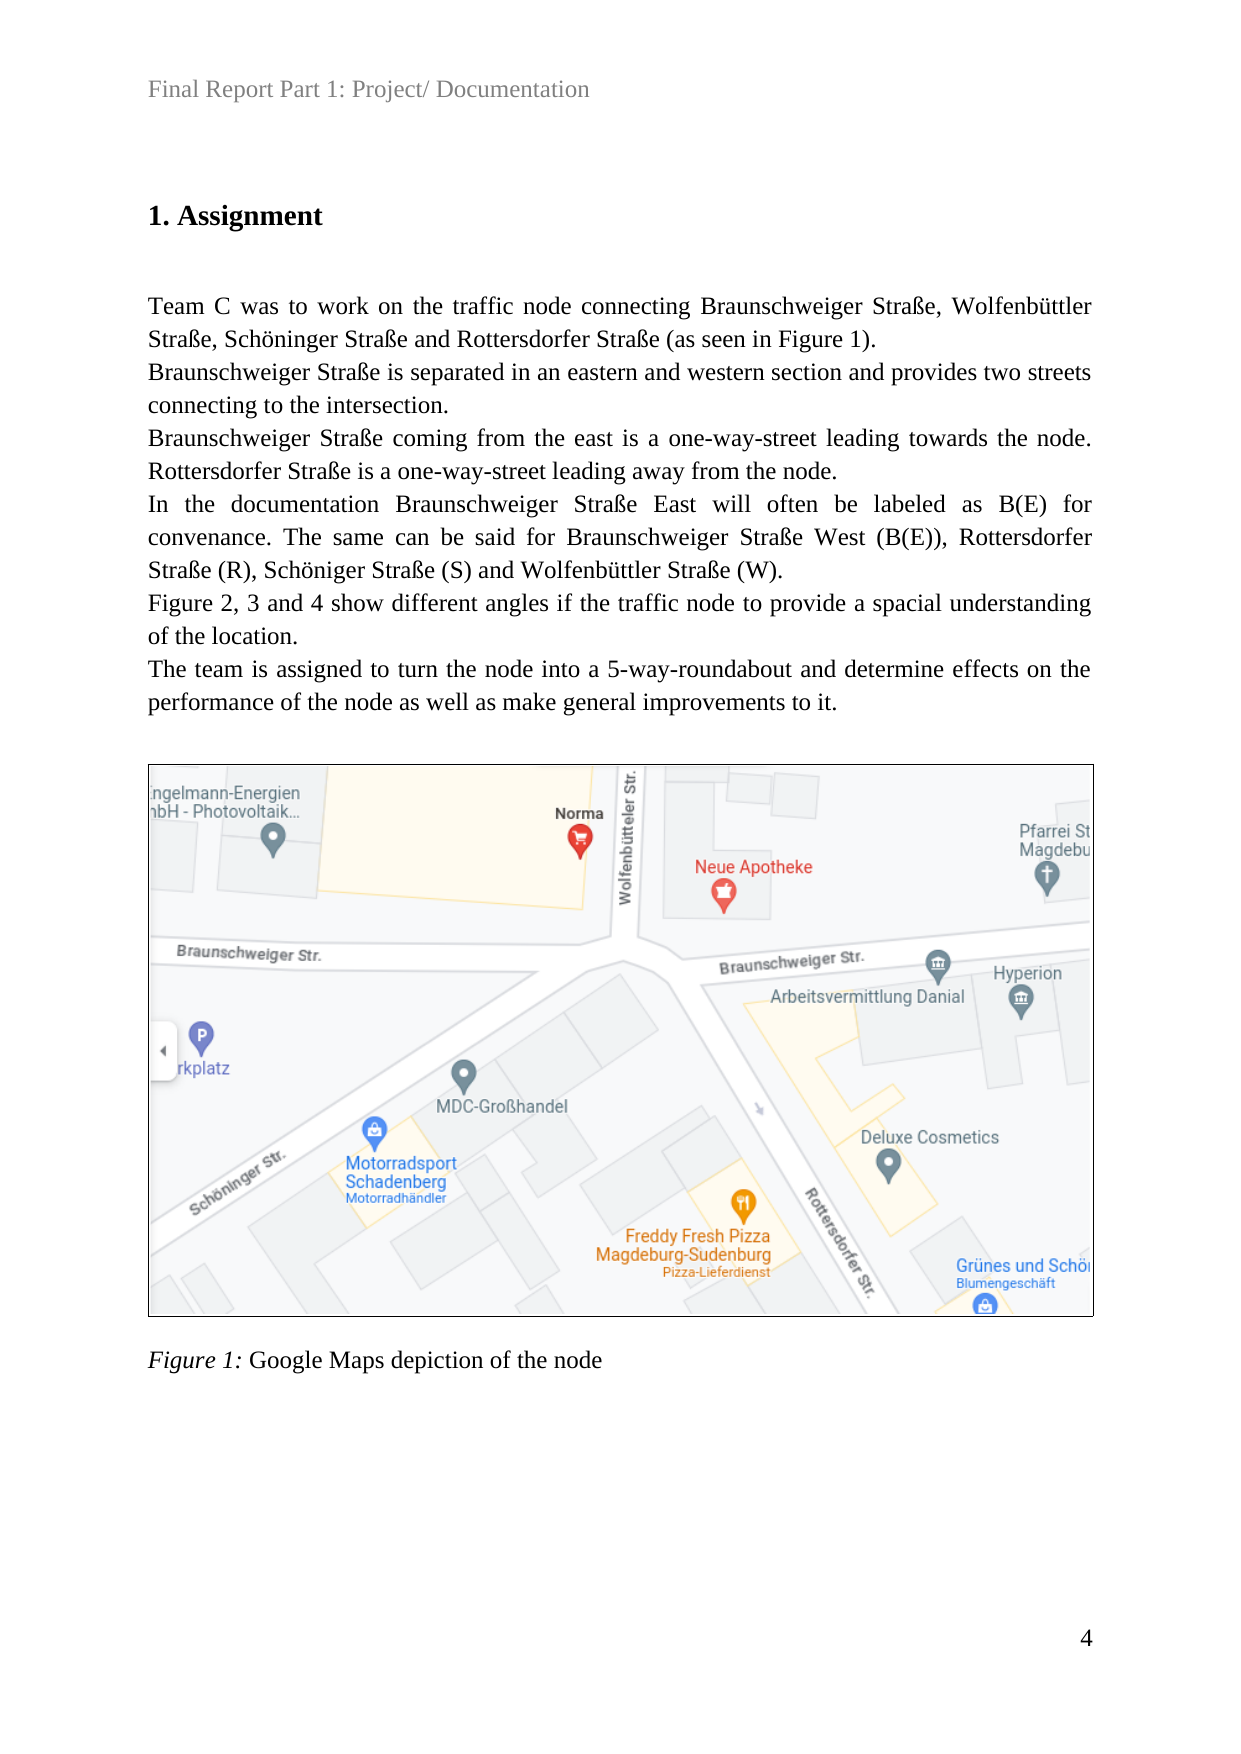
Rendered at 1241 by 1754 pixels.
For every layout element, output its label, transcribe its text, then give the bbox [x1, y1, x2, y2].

text Braunschweiger Straße coming from the east is a one-way-street leading towards the node. Rottersdorfer Straße is a one-way-street leading away from the node. [148, 423, 1093, 485]
text In the documentation Braunschweiger Straße East will often be labeled as B(E) for convenance. The same can be said for Braunschweiger Straße West (B(E)), Rottersdorfer Straße (R), Schöniger Straße (S) and Wolfenbüttler Straße (W). [148, 489, 1093, 584]
text The team is assigned to turn the node into a 5-way-roundabout and determine effects on the performance of the node as well as make general improvements to it. [148, 654, 1093, 716]
text Figure 1: Google Maps depiction of the node [148, 1317, 1093, 1374]
subtitle 1. Assignment [148, 198, 1093, 231]
text Team C was to work on the traffic node connecting Braunschweiger Straße, Wolfenbüttler Straße, Schöninger Straße and Rottersdorfer Straße (as seen in Figure 1). [148, 291, 1093, 353]
picture [150, 766, 1090, 1314]
text Braunschweiger Straße is separated in an eastern and western section and provides two streets connecting to the intersection. [148, 357, 1093, 419]
text Figure 2, 3 and 4 show different angles if the traffic node to provide a spacial understanding of the location. [148, 588, 1093, 650]
text [149, 765, 1093, 1316]
